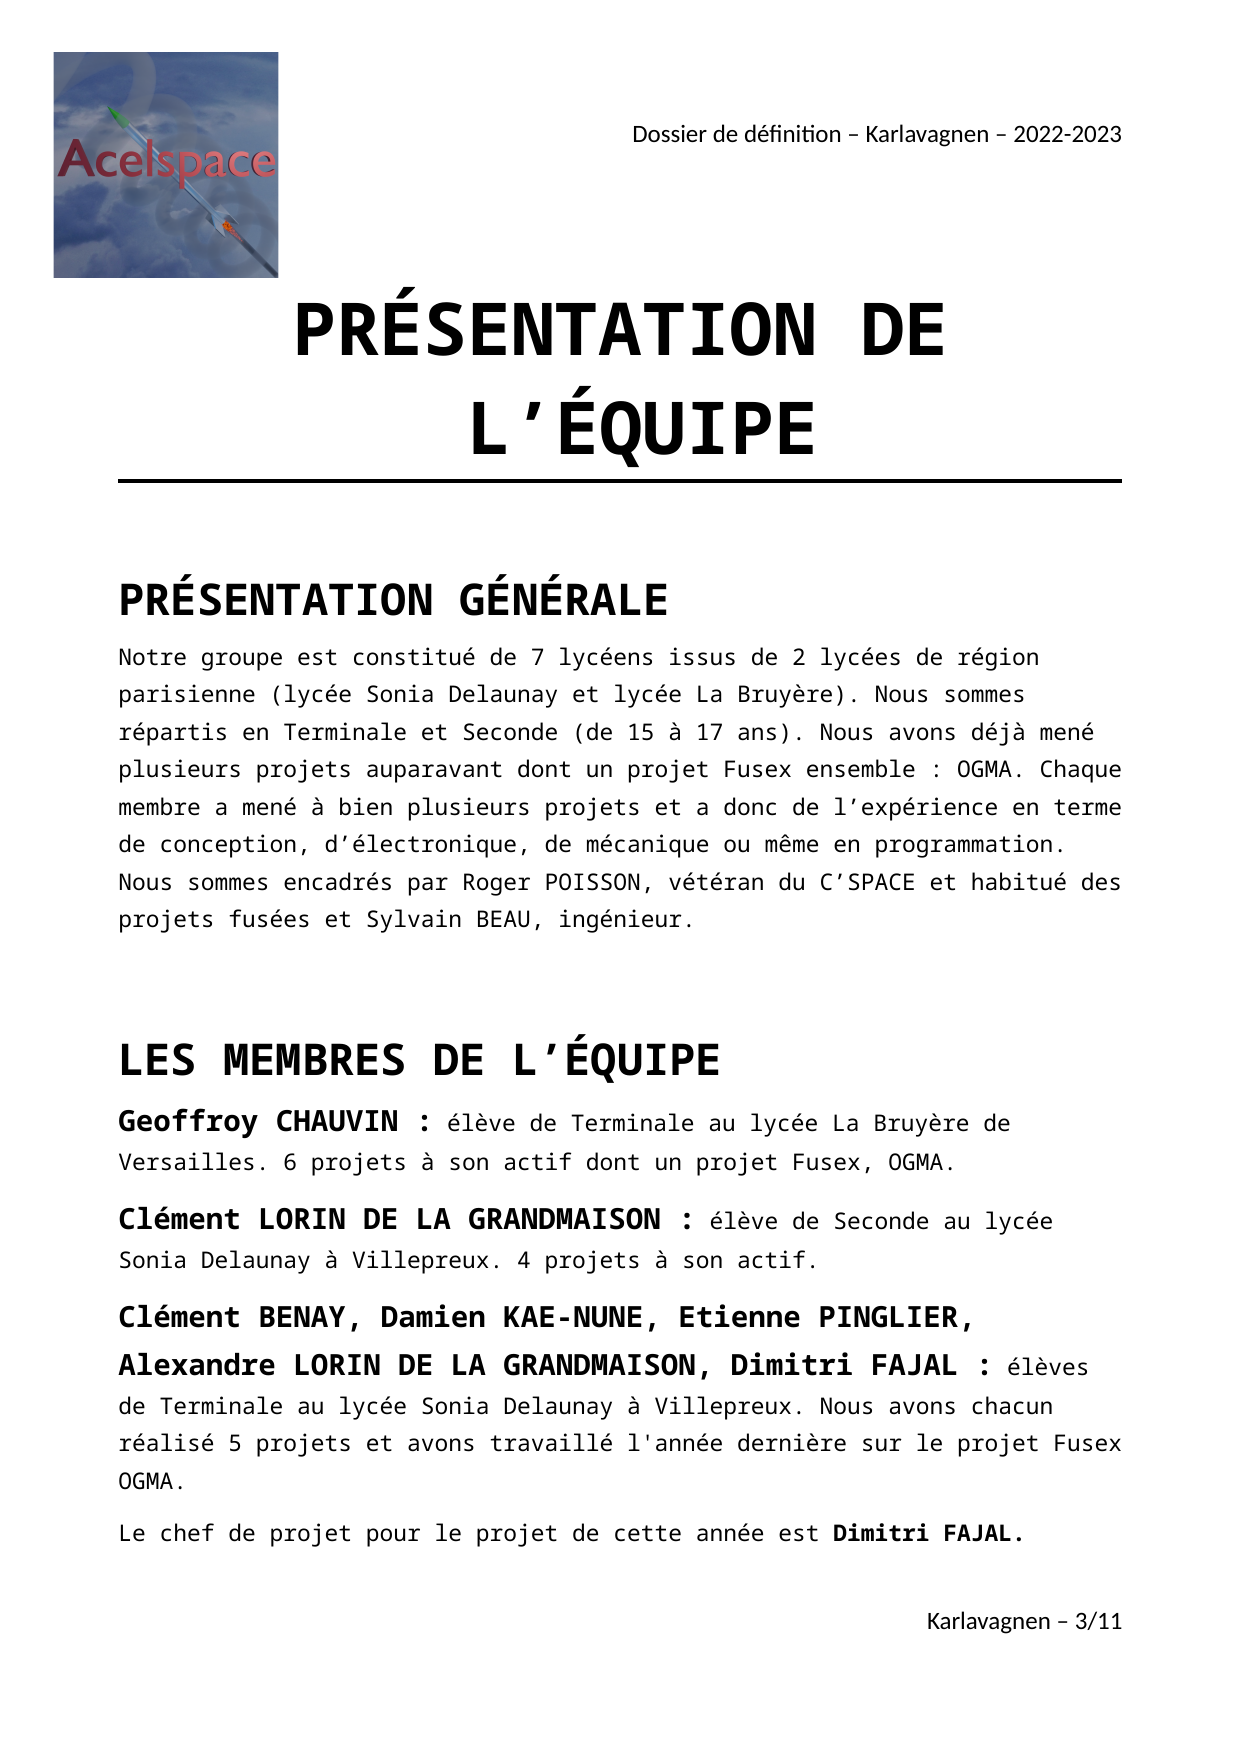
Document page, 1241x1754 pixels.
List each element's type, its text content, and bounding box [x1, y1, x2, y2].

text Geoffroy CHAUVIN : élève de Terminale au lycée La Bruyère de Versailles. 6 projets à son actif dont un projet Fusex, OGMA. [118, 1100, 1122, 1177]
text Clément LORIN DE LA GRANDMAISON : élève de Seconde au lycée Sonia Delaunay à Villepreux. 4 projets à son actif. [118, 1198, 1122, 1275]
subtitle Les membres de l’équipe [118, 1028, 1122, 1088]
text Le chef de projet pour le projet de cette année est Dimitri FAJAL. [118, 1517, 1122, 1548]
subtitle Présentation générale [118, 568, 1122, 628]
text Notre groupe est constitué de 7 lycéens issus de 2 lycées de région parisienne (lycée Sonia Delaunay et lycée La Bruyère). Nous sommes répartis en Terminale et Seconde (de 15 à 17 ans). Nous avons déjà mené plusieurs projets auparavant dont un projet Fusex ensemble : OGMA. Chaque membre a mené à bien plusieurs projets et a donc de l’expérience en terme de conception, d’électronique, de mécanique ou même en programmation. Nous sommes encadrés par Roger POISSON, vétéran du C’SPACE et habitué des projets fusées et Sylvain BEAU, ingénieur. [118, 641, 1122, 934]
picture [53, 52, 279, 278]
text Clément BENAY, Damien KAE-NUNE, Etienne PINGLIER, Alexandre LORIN DE LA GRANDMAISON, Dimitri FAJAL : élèves de Terminale au lycée Sonia Delaunay à Villepreux. Nous avons chacun réalisé 5 projets et avons travaillé l'année dernière sur le projet Fusex OGMA. [118, 1296, 1122, 1496]
subtitle Présentation de l’équipe [118, 203, 1122, 479]
